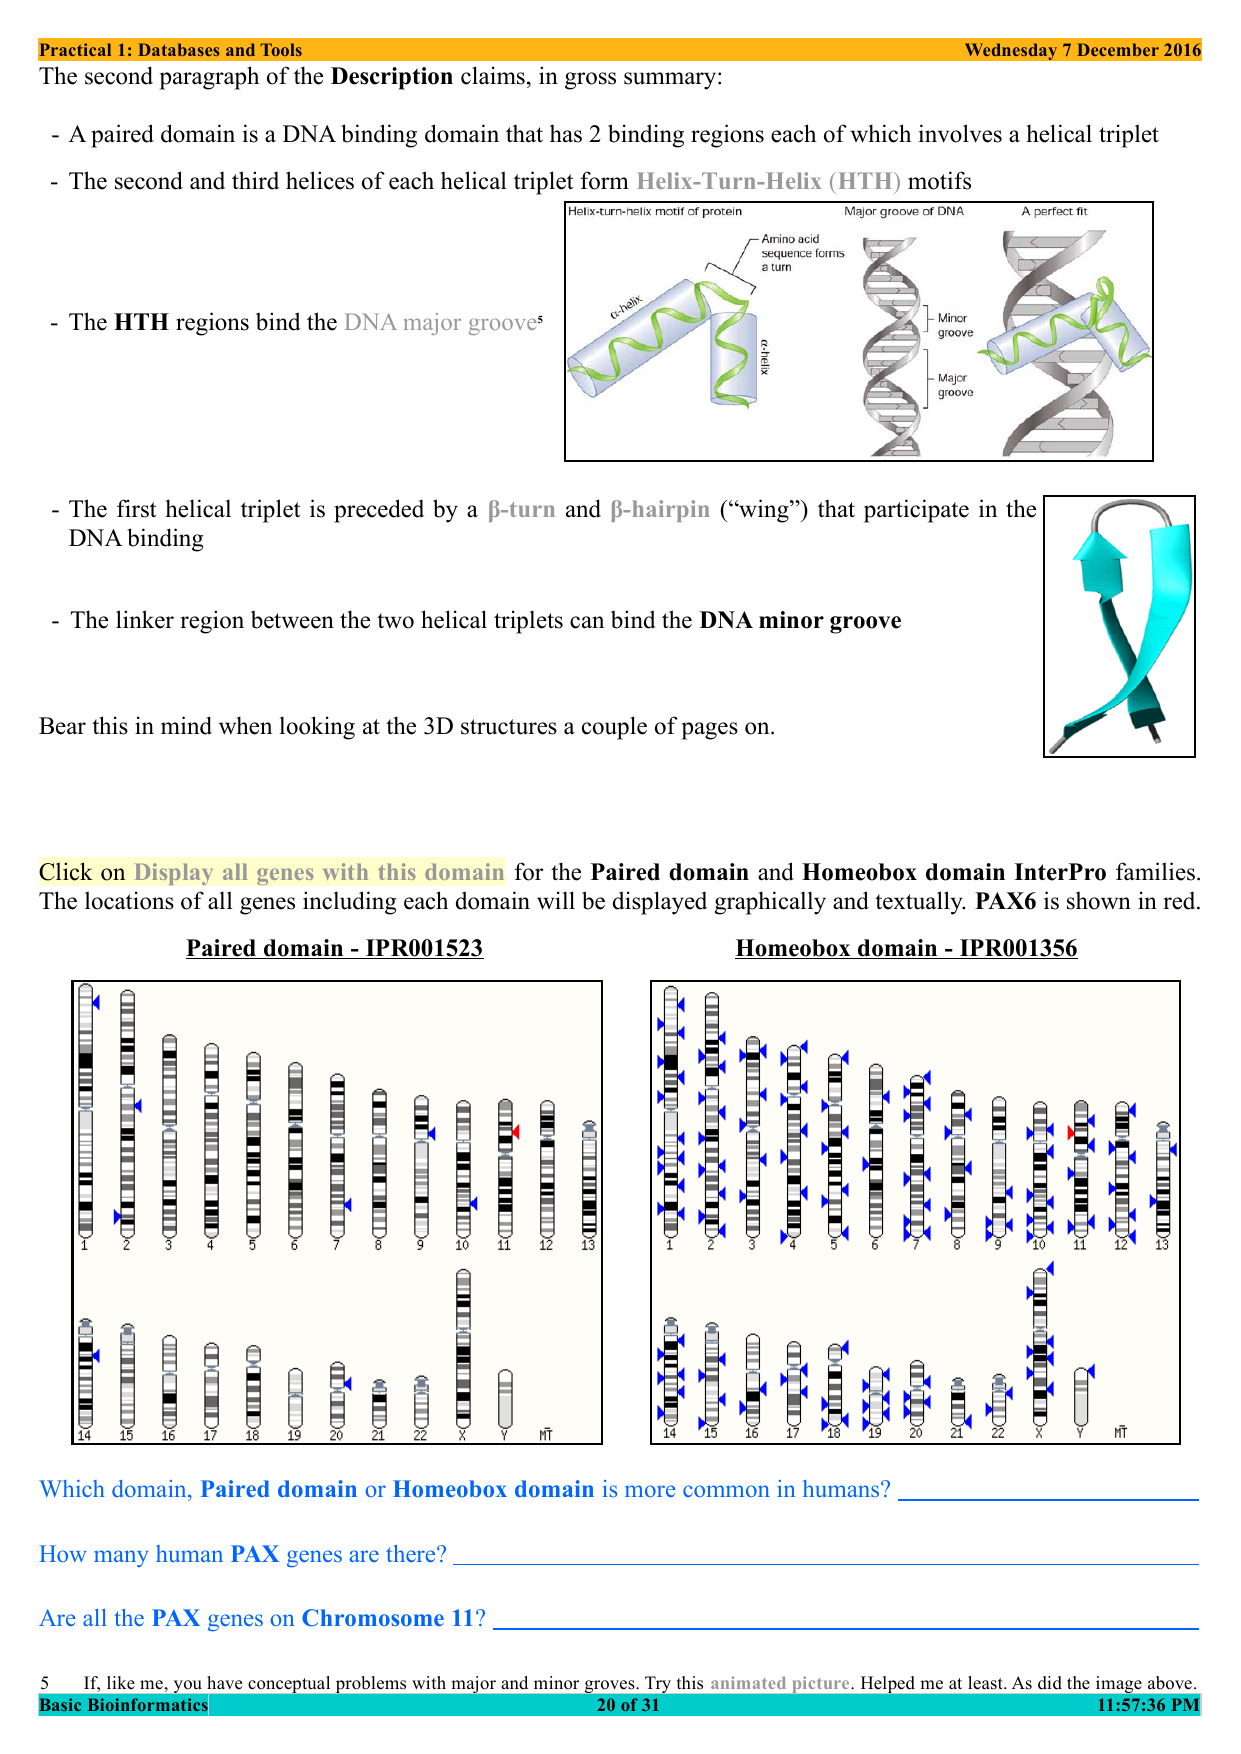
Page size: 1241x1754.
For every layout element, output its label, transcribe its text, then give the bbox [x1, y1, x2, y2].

text [1154, 307, 1202, 336]
text The second paragraph of the Description claims, in gross summary: [38, 61, 1202, 89]
text - A paired domain is a DNA binding domain that has 2 binding regions each of which involves a helical triplet [51, 119, 1202, 148]
text How many human PAX genes are there? [38, 1539, 1202, 1568]
text Paired domain - IPR001523 Homeobox domain - IPR001356 [38, 933, 1202, 962]
text - The second and third helices of each helical triplet form Helix-Turn-Helix (HTH) motifs [50, 166, 1202, 195]
text - The linker region between the two helical triplets can bind the DNA minor groove [51, 605, 1043, 634]
text If, like me, you have conceptual problems with major and minor groves. Try this animated picture. Helped me at least. As did the image above. [40, 1671, 1202, 1693]
picture [1045, 497, 1194, 756]
text Which domain, Paired domain or Homeobox domain is more common in humans? [38, 1445, 1202, 1503]
picture [566, 203, 1152, 460]
text - The first helical triplet is preceded by a β-turn and β-hairpin (“wing”) that participate in the DNA binding [51, 494, 1202, 552]
text - The HTH regions bind the DNA major groove [50, 307, 564, 336]
text Are all the PAX genes on Chromosome 11? [38, 1603, 1202, 1632]
picture [652, 982, 1179, 1443]
picture [74, 982, 601, 1443]
text Click on Display all genes with this domain for the Paired domain and Homeobox domain InterPro families. The locations of all genes including each domain will be displayed graphically and textually. PAX6 is shown in red. [38, 857, 1202, 915]
text Bear this in mind when looking at the 3D structures a couple of pages on. [38, 711, 1043, 740]
